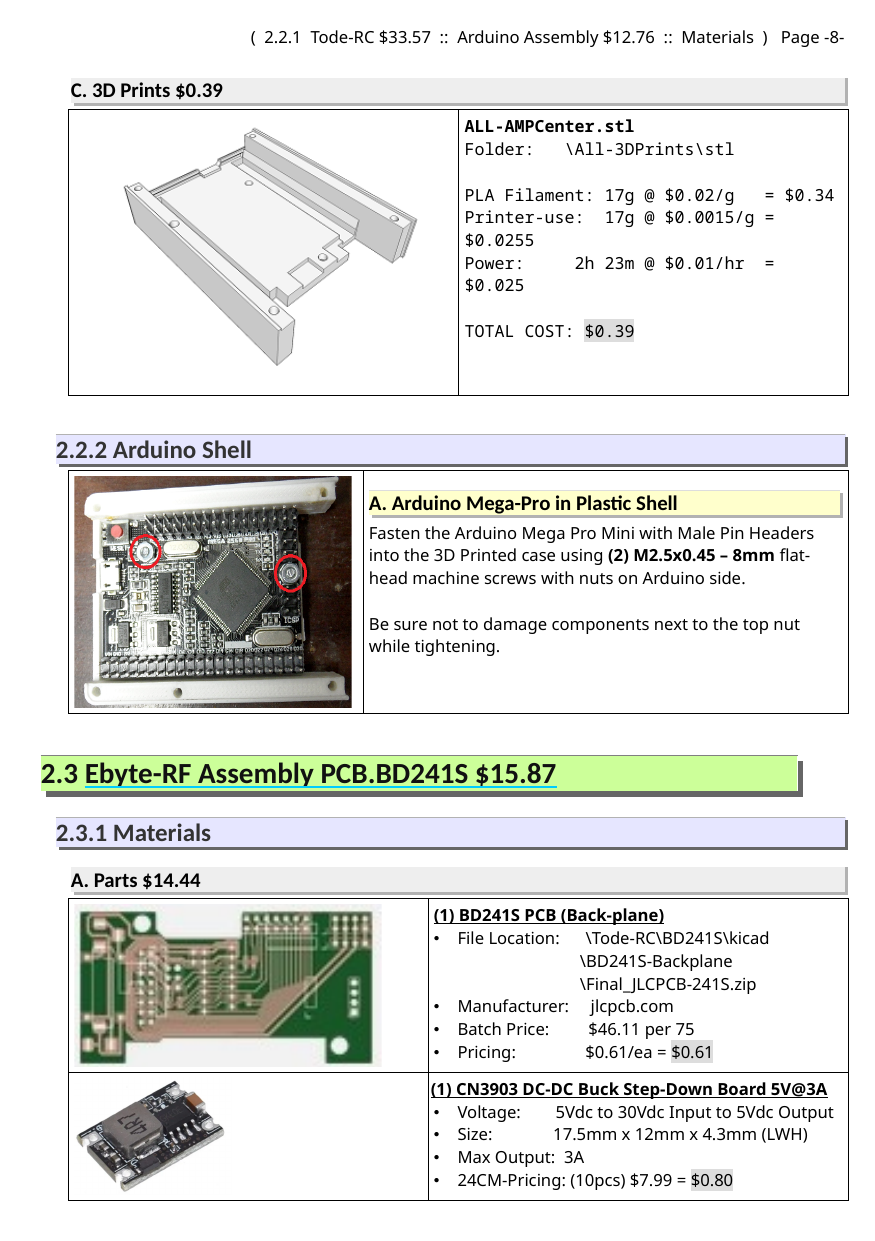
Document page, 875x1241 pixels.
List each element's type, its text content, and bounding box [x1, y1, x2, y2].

table_header [69, 471, 363, 713]
table_header Arduino Mega-Pro in Plastic Shell Fasten the Arduino Mega Pro Mini with Male Pin Headers into the 3D Printed case using (2) M2.5x0.45 – 8mm flat-head machine screws with nuts on Arduino side. Be sure not to damage components next to the top nut while tightening. [364, 471, 848, 713]
subtitle Materials [56, 817, 846, 847]
table_header (1) BD241S PCB (Back-plane) File Location: \Tode-RC\BD241S\kicad \BD241S-Backplane \Final_JLCPCB-241S.zip Manufacturer: jlcpcb.com Batch Price: $46.11 per 75 Pricing: $0.61/ea = $0.61 [429, 899, 848, 1072]
table_header [69, 110, 458, 394]
subtitle Arduino Shell [56, 434, 846, 464]
subtitle Ebyte-RF Assembly PCB.BD241S $15.87 [41, 756, 797, 791]
table_cell (1) CN3903 DC-DC Buck Step-Down Board 5V@3A Voltage: 5Vdc to 30Vdc Input to 5Vdc Output Size: 17.5mm x 12mm x 4.3mm (LWH) Max Output: 3A 24CM-Pricing: (10pcs) $7.99 = $0.80 [429, 1073, 848, 1200]
table_cell [69, 1073, 428, 1200]
table_header [69, 899, 428, 1072]
picture [74, 1077, 232, 1195]
table_header ALL-AMPCenter.stl Folder: \All-3DPrints\stl PLA Filament: 17g @ $0.02/g = $0.34 Printer-use: 17g @ $0.0015/g = $0.0255 Power: 2h 23m @ $0.01/hr = $0.025 TOTAL COST: $0.39 [459, 110, 848, 394]
subtitle 3D Prints $0.39 [71, 78, 845, 103]
subtitle Parts $14.44 [71, 867, 845, 892]
